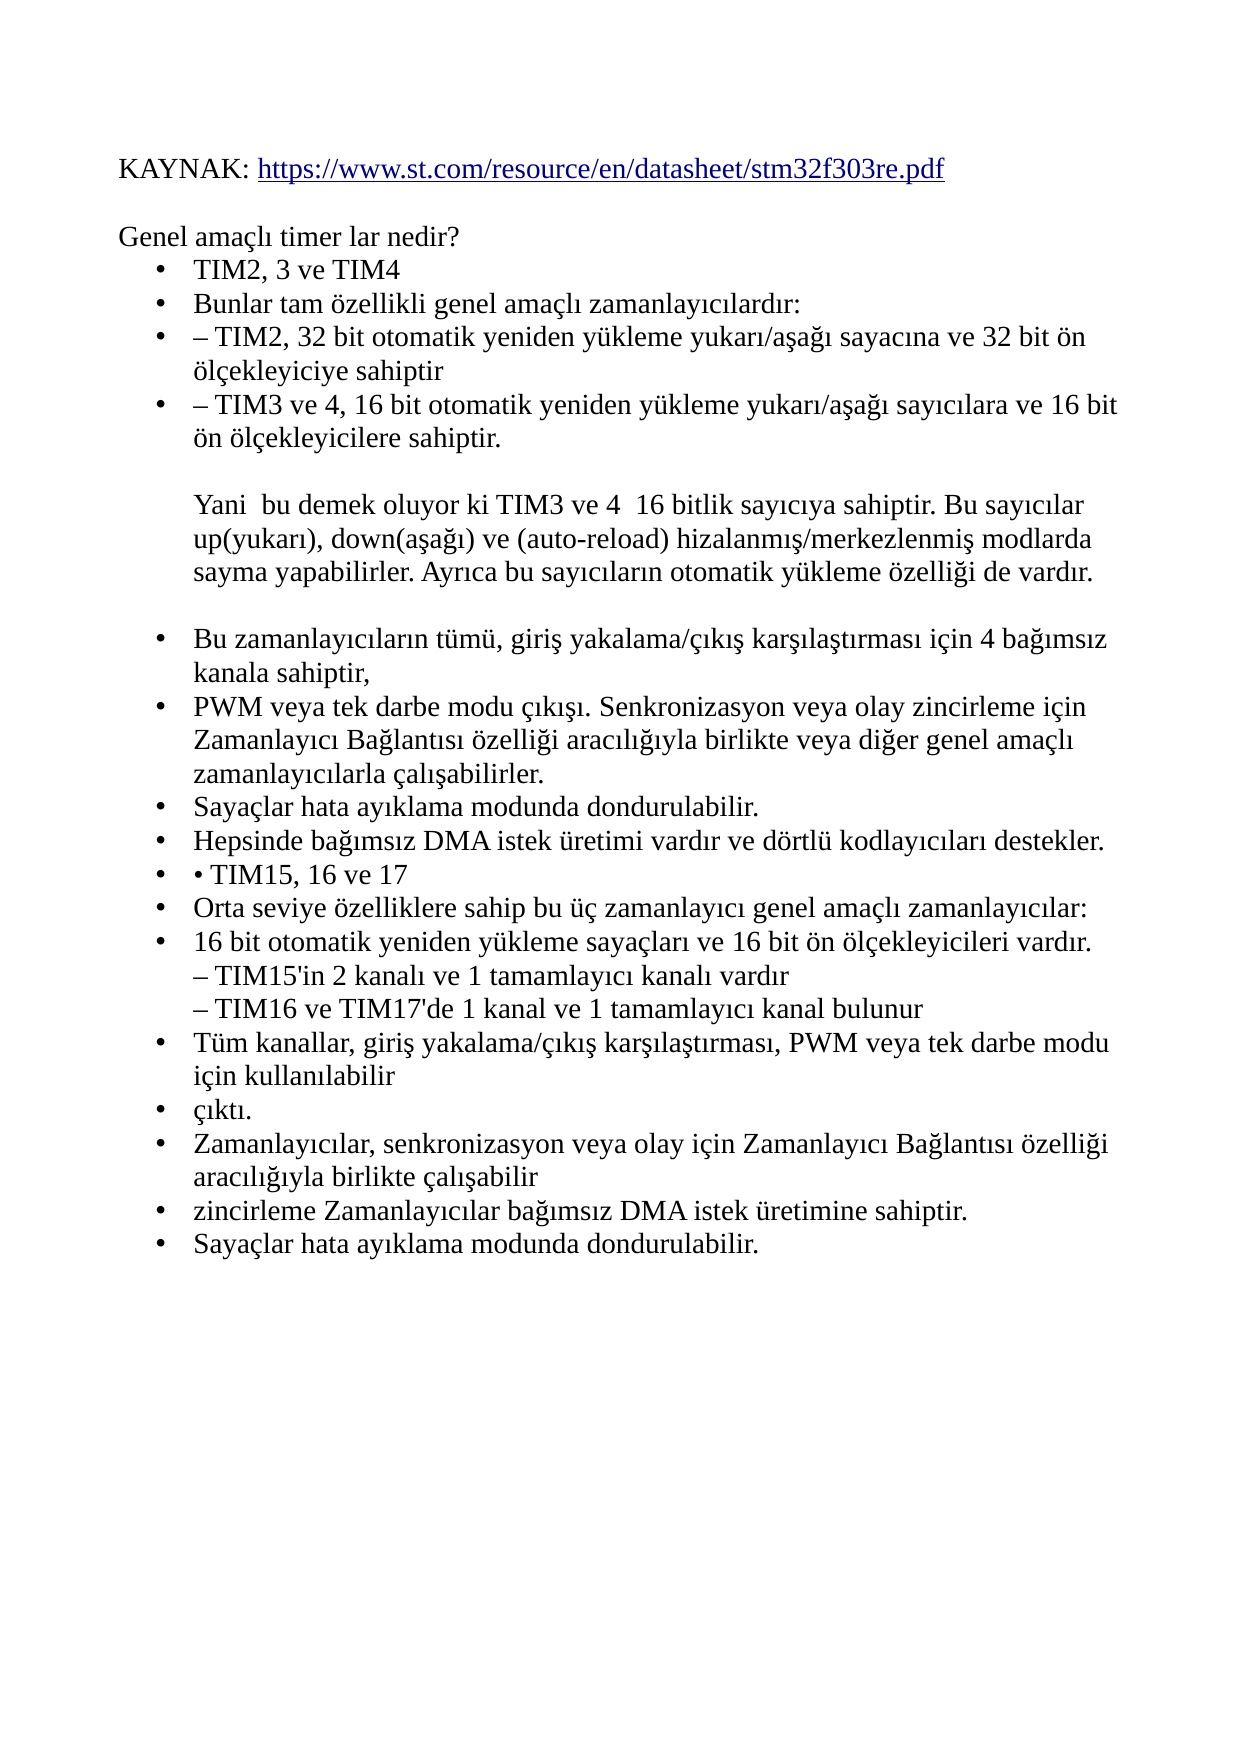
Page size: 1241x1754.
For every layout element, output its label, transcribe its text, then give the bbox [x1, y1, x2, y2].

list TIM2, 3 ve TIM4 [156, 252, 1122, 286]
list – TIM16 ve TIM17'de 1 kanal ve 1 tamamlayıcı kanal bulunur [156, 991, 1122, 1025]
list zincirleme Zamanlayıcılar bağımsız DMA istek üretimine sahiptir. [156, 1193, 1122, 1227]
list Hepsinde bağımsız DMA istek üretimi vardır ve dörtlü kodlayıcıları destekler. [156, 823, 1122, 857]
list • TIM15, 16 ve 17 [156, 857, 1122, 891]
list – TIM3 ve 4, 16 bit otomatik yeniden yükleme yukarı/aşağı sayıcılara ve 16 bit ön ölçekleyicilere sahiptir. [156, 387, 1122, 454]
list – TIM2, 32 bit otomatik yeniden yükleme yukarı/aşağı sayacına ve 32 bit ön ölçekleyiciye sahiptir [156, 319, 1122, 387]
list – TIM15'in 2 kanalı ve 1 tamamlayıcı kanalı vardır [156, 958, 1122, 991]
text Genel amaçlı timer lar nedir? [118, 219, 1122, 252]
list çıktı. [156, 1092, 1122, 1126]
text KAYNAK: https://www.st.com/resource/en/datasheet/stm32f303re.pdf [118, 152, 1122, 185]
list Yani bu demek oluyor ki TIM3 ve 4 16 bitlik sayıcıya sahiptir. Bu sayıcılar up(yukarı), down(aşağı) ve (auto-reload) hizalanmış/merkezlenmiş modlarda sayma yapabilirler. Ayrıca bu sayıcıların otomatik yükleme özelliği de vardır. [156, 487, 1122, 588]
list 16 bit otomatik yeniden yükleme sayaçları ve 16 bit ön ölçekleyicileri vardır. [156, 924, 1122, 958]
list Sayaçlar hata ayıklama modunda dondurulabilir. [156, 789, 1122, 823]
list Orta seviye özelliklere sahip bu üç zamanlayıcı genel amaçlı zamanlayıcılar: [156, 891, 1122, 924]
list Zamanlayıcılar, senkronizasyon veya olay için Zamanlayıcı Bağlantısı özelliği aracılığıyla birlikte çalışabilir [156, 1126, 1122, 1193]
list Bu zamanlayıcıların tümü, giriş yakalama/çıkış karşılaştırması için 4 bağımsız kanala sahiptir, [156, 622, 1122, 689]
list Sayaçlar hata ayıklama modunda dondurulabilir. [156, 1227, 1122, 1260]
list Tüm kanallar, giriş yakalama/çıkış karşılaştırması, PWM veya tek darbe modu için kullanılabilir [156, 1025, 1122, 1092]
list Bunlar tam özellikli genel amaçlı zamanlayıcılardır: [156, 286, 1122, 319]
list PWM veya tek darbe modu çıkışı. Senkronizasyon veya olay zincirleme için Zamanlayıcı Bağlantısı özelliği aracılığıyla birlikte veya diğer genel amaçlı zamanlayıcılarla çalışabilirler. [156, 689, 1122, 789]
